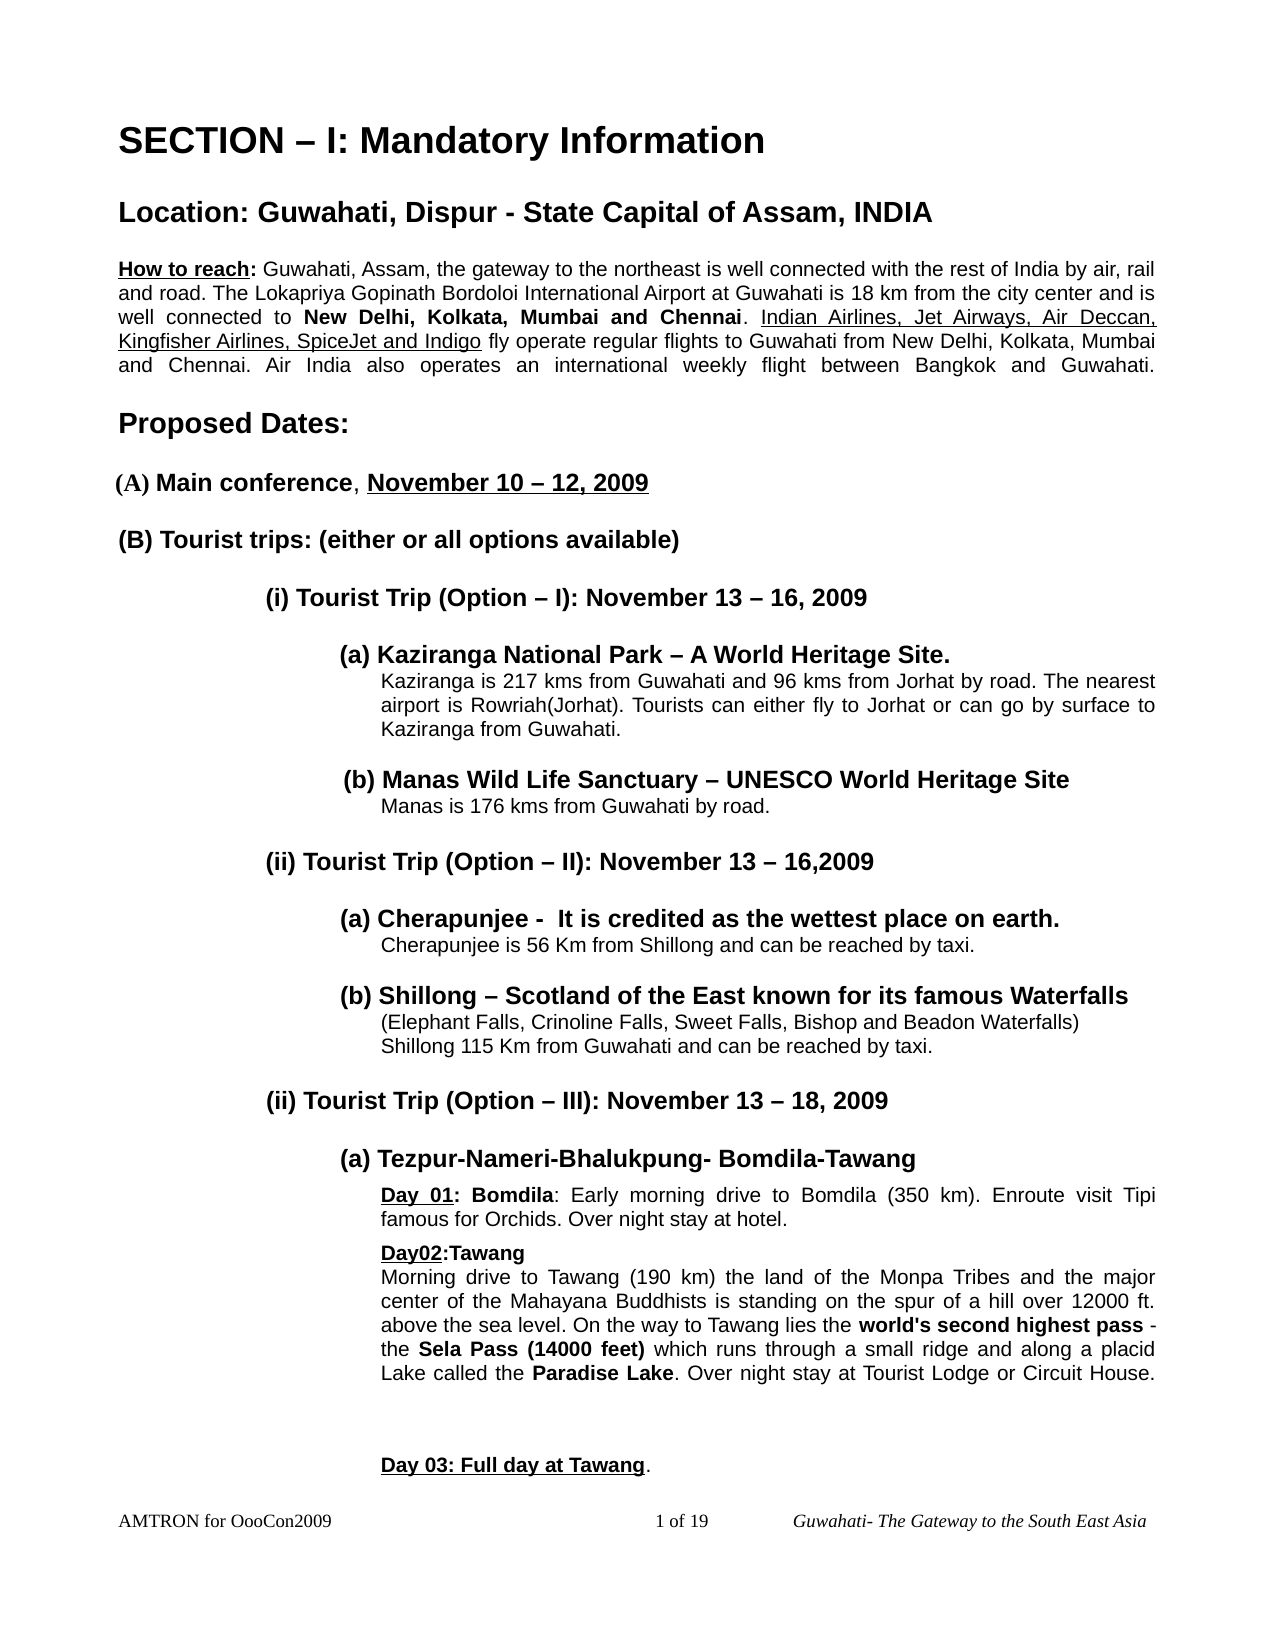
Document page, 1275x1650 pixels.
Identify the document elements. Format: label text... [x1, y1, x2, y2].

text Shillong 115 Km from Guwahati and can be reached by taxi. [381, 1033, 1157, 1057]
text (ii) Tourist Trip (Option – III): November 13 – 18, 2009 [118, 1086, 1157, 1115]
text SECTION – I: Mandatory Information [118, 118, 1157, 161]
text (B) Tourist trips: (either or all options available) [118, 526, 1157, 554]
text Cherapunjee is 56 Km from Shillong and can be reached by taxi. [381, 933, 1157, 957]
text (a) Kaziranga National Park – A World Heritage Site. [265, 641, 1157, 669]
text Day 03: Full day at Tawang. [381, 1453, 1157, 1477]
text Proposed Dates: [118, 406, 1157, 468]
text Kaziranga is 217 kms from Guwahati and 96 kms from Jorhat by road. The nearest airport is Rowriah(Jorhat). Tourists can either fly to Jorhat or can go by surface to Kaziranga from Guwahati. [381, 669, 1157, 741]
list Main conference, November 10 – 12, 2009 [115, 468, 1157, 526]
text Day 01: Bomdila: Early morning drive to Bomdila (350 km). Enroute visit Tipi famous for Orchids. Over night stay at hotel. [381, 1183, 1157, 1231]
text (ii) Tourist Trip (Option – II): November 13 – 16,2009 [265, 847, 1157, 875]
text (b) Shillong – Scotland of the East known for its famous Waterfalls [118, 981, 1157, 1009]
text (a) Cherapunjee - It is credited as the wettest place on earth. [118, 904, 1157, 933]
text (b) Manas Wild Life Sanctuary – UNESCO World Heritage Site [343, 765, 1157, 794]
text Day02:Tawang Morning drive to Tawang (190 km) the land of the Monpa Tribes and the major center of the Mahayana Buddhists is standing on the spur of a hill over 12000 ft. above the sea level. On the way to Tawang lies the world's second highest pass - the Sela Pass (14000 feet) which runs through a small ridge and along a placid Lake called the Paradise Lake. Over night stay at Tourist Lodge or Circuit House. [381, 1241, 1157, 1443]
text (a) Tezpur-Nameri-Bhalukpung- Bomdila-Tawang [118, 1144, 1157, 1172]
text Manas is 176 kms from Guwahati by road. [381, 794, 1157, 818]
text How to reach: Guwahati, Assam, the gateway to the northeast is well connected with the rest of India by air, rail and road. The Lokapriya Gopinath Bordoloi International Airport at Guwahati is 18 km from the city center and is well connected to New Delhi, Kolkata, Mumbai and Chennai. Indian Airlines, Jet Airways, Air Deccan, Kingfisher Airlines, SpiceJet and Indigo fly operate regular flights to Guwahati from New Delhi, Kolkata, Mumbai and Chennai. Air India also operates an international weekly flight between Bangkok and Guwahati. [118, 257, 1157, 406]
text (Elephant Falls, Crinoline Falls, Sweet Falls, Bishop and Beadon Waterfalls) [381, 1009, 1157, 1033]
text (i) Tourist Trip (Option – I): November 13 – 16, 2009 [265, 583, 1157, 612]
text Location: Guwahati, Dispur - State Capital of Assam, INDIA [118, 195, 1157, 228]
